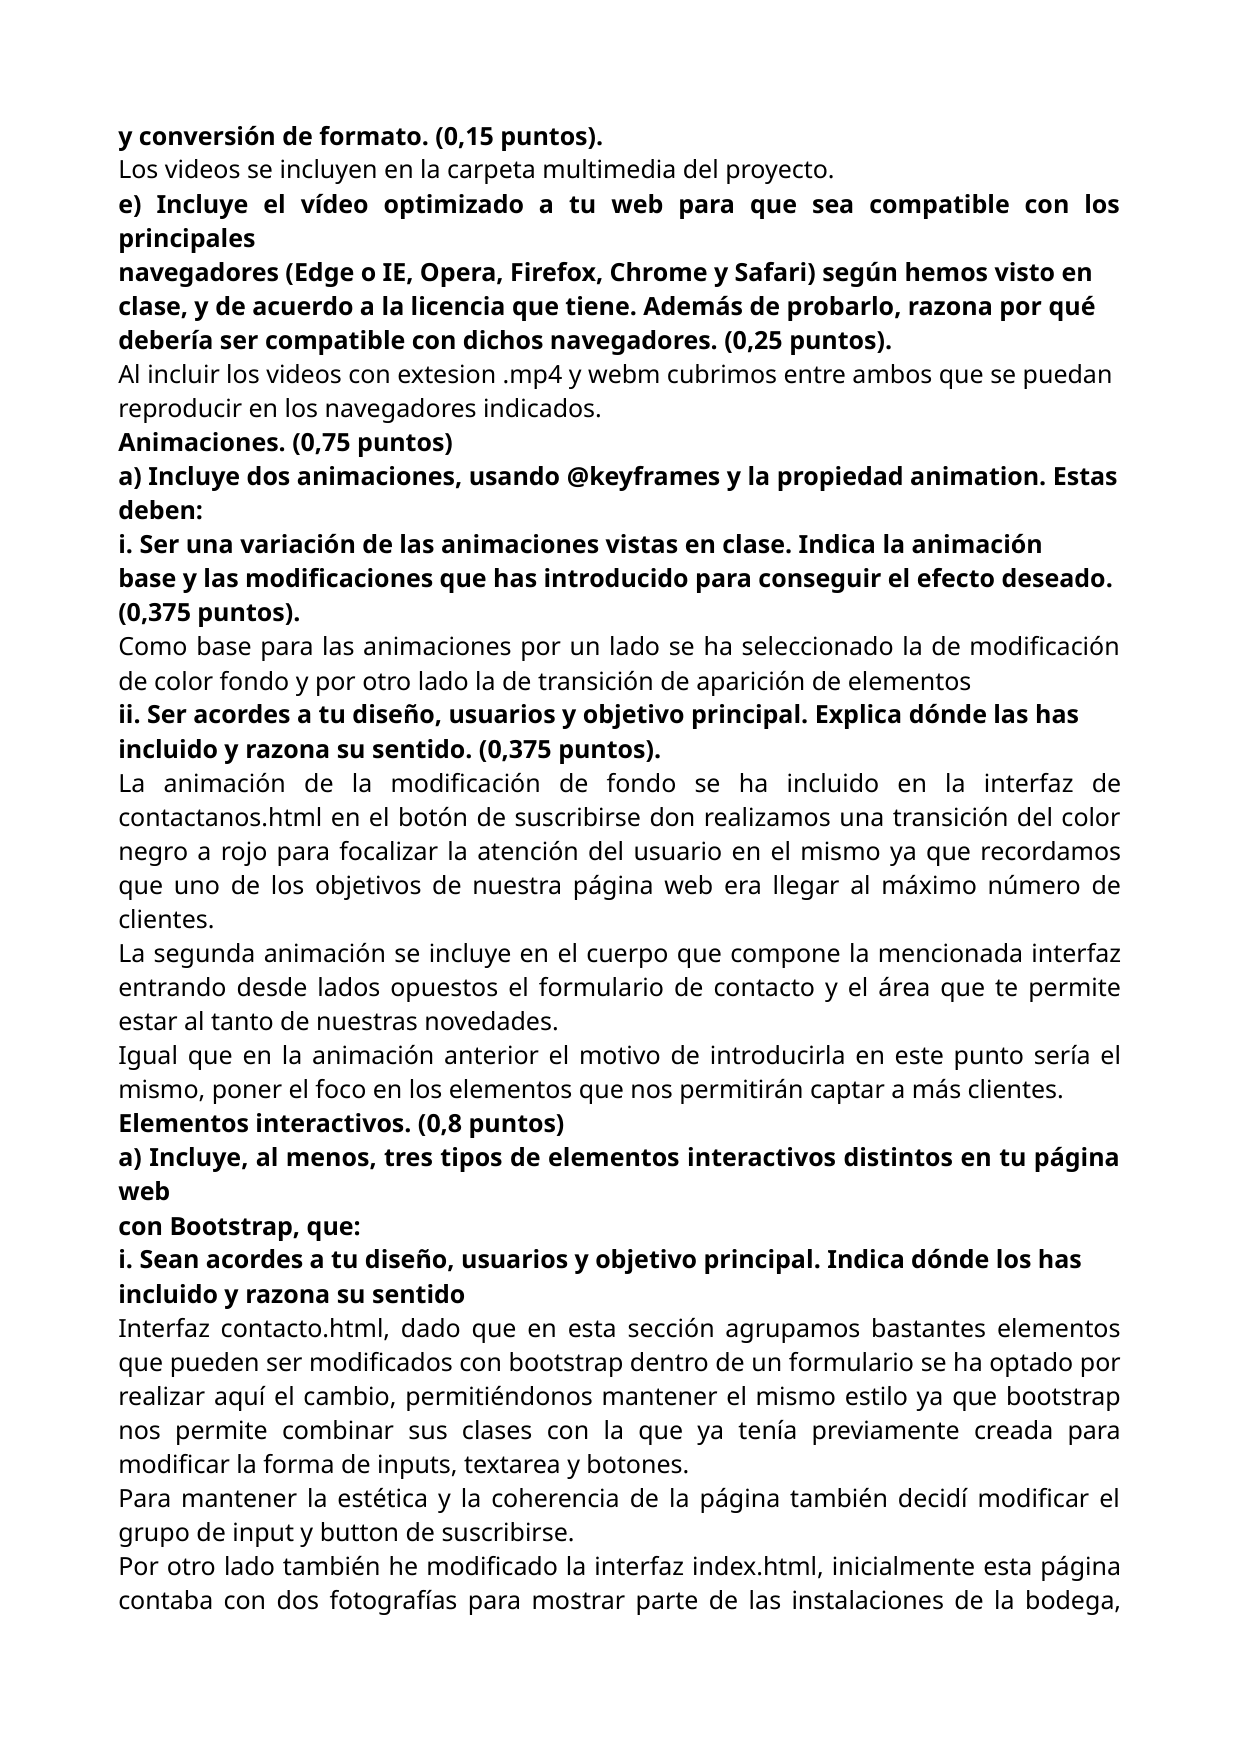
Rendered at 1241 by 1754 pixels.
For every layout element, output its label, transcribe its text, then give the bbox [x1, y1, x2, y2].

text i. Sean acordes a tu diseño, usuarios y objetivo principal. Indica dónde los has [118, 1242, 1122, 1276]
text La animación de la modificación de fondo se ha incluido en la interfaz de contactanos.html en el botón de suscribirse don realizamos una transición del color negro a rojo para focalizar la atención del usuario en el mismo ya que recordamos que uno de los objetivos de nuestra página web era llegar al máximo número de clientes. [118, 765, 1122, 936]
text incluido y razona su sentido [118, 1276, 1122, 1310]
text Interfaz contacto.html, dado que en esta sección agrupamos bastantes elementos que pueden ser modificados con bootstrap dentro de un formulario se ha optado por realizar aquí el cambio, permitiéndonos mantener el mismo estilo ya que bootstrap nos permite combinar sus clases con la que ya tenía previamente creada para modificar la forma de inputs, textarea y botones. [118, 1310, 1122, 1481]
text (0,375 puntos). [118, 595, 1122, 629]
text deben: [118, 493, 1122, 527]
text i. Ser una variación de las animaciones vistas en clase. Indica la animación [118, 527, 1122, 561]
text Para mantener la estética y la coherencia de la página también decidí modificar el grupo de input y button de suscribirse. [118, 1481, 1122, 1549]
text Animaciones. (0,75 puntos) [118, 425, 1122, 459]
text Elementos interactivos. (0,8 puntos) [118, 1106, 1122, 1140]
text debería ser compatible con dichos navegadores. (0,25 puntos). [118, 322, 1122, 357]
text con Bootstrap, que: [118, 1208, 1122, 1242]
text Igual que en la animación anterior el motivo de introducirla en este punto sería el mismo, poner el foco en los elementos que nos permitirán captar a más clientes. [118, 1038, 1122, 1106]
text e) Incluye el vídeo optimizado a tu web para que sea compatible con los principales [118, 186, 1122, 254]
text reproducir en los navegadores indicados. [118, 391, 1122, 425]
text clase, y de acuerdo a la licencia que tiene. Además de probarlo, razona por qué [118, 288, 1122, 322]
text a) Incluye dos animaciones, usando @keyframes y la propiedad animation. Estas [118, 459, 1122, 493]
text incluido y razona su sentido. (0,375 puntos). [118, 731, 1122, 765]
text Por otro lado también he modificado la interfaz index.html, inicialmente esta página contaba con dos fotografías para mostrar parte de las instalaciones de la bodega, [118, 1549, 1122, 1617]
text Como base para las animaciones por un lado se ha seleccionado la de modificación de color fondo y por otro lado la de transición de aparición de elementos [118, 629, 1122, 697]
text base y las modificaciones que has introducido para conseguir el efecto deseado. [118, 561, 1122, 595]
text Los videos se incluyen en la carpeta multimedia del proyecto. [118, 152, 1122, 186]
text a) Incluye, al menos, tres tipos de elementos interactivos distintos en tu página web [118, 1140, 1122, 1208]
text navegadores (Edge o IE, Opera, Firefox, Chrome y Safari) según hemos visto en [118, 254, 1122, 288]
text Al incluir los videos con extesion .mp4 y webm cubrimos entre ambos que se puedan [118, 357, 1122, 391]
text ii. Ser acordes a tu diseño, usuarios y objetivo principal. Explica dónde las has [118, 697, 1122, 731]
text La segunda animación se incluye en el cuerpo que compone la mencionada interfaz entrando desde lados opuestos el formulario de contacto y el área que te permite estar al tanto de nuestras novedades. [118, 936, 1122, 1038]
text y conversión de formato. (0,15 puntos). [118, 118, 1122, 152]
